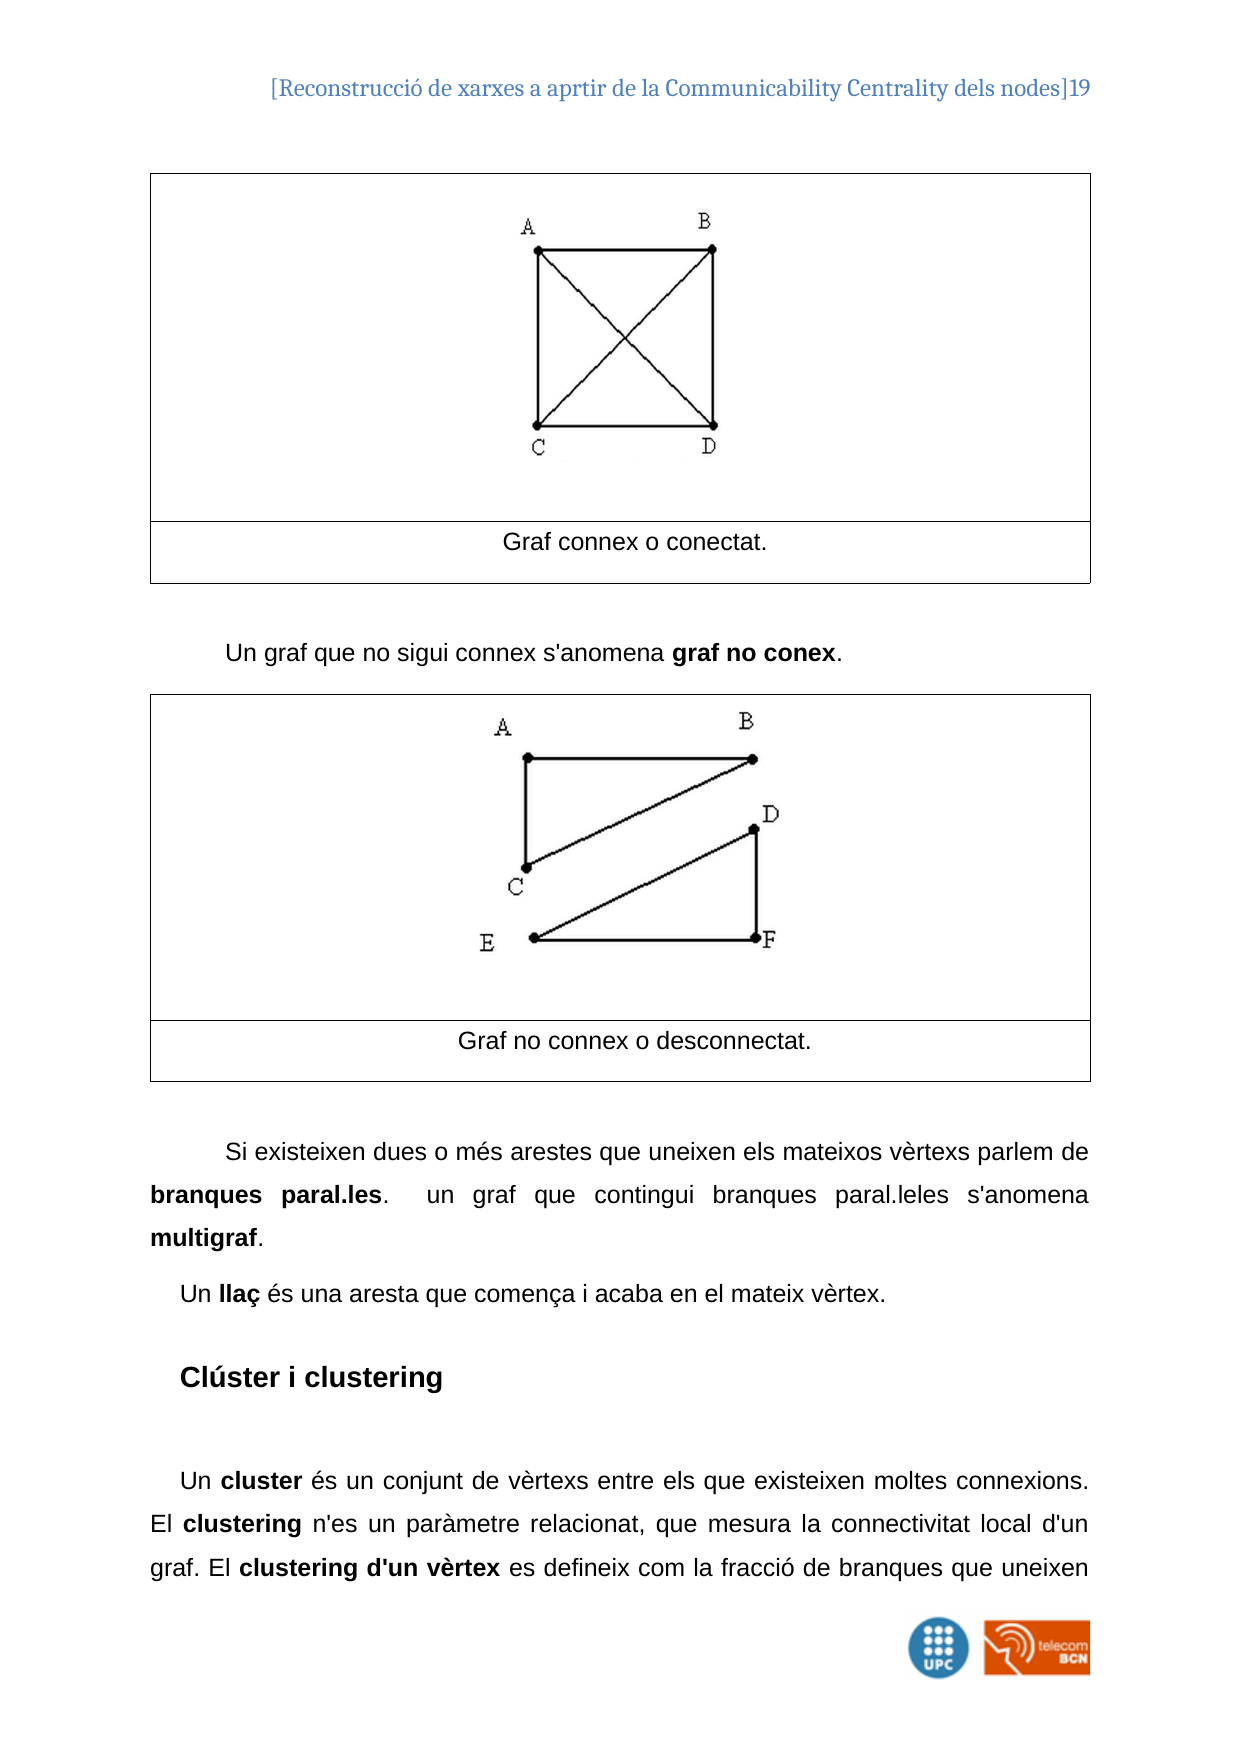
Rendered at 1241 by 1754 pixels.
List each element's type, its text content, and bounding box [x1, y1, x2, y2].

table_header [151, 174, 1090, 521]
table_cell Graf no connex o desconnectat. [151, 1021, 1090, 1081]
picture [451, 699, 790, 961]
picture [507, 178, 733, 462]
text Un llaç és una aresta que comença i acaba en el mateix vèrtex. [150, 1279, 1090, 1308]
text Si existeixen dues o més arestes que uneixen els mateixos vèrtexs parlem de branques paral.les. un graf que contingui branques paral.leles s'anomena multigraf. [150, 1137, 1090, 1252]
picture [904, 1614, 1091, 1681]
text Un graf que no sigui connex s'anomena graf no conex. [150, 638, 1090, 667]
subtitle Clúster i clustering [150, 1360, 1090, 1393]
table_cell Graf connex o conectat. [151, 522, 1090, 582]
text Un cluster és un conjunt de vèrtexs entre els que existeixen moltes connexions. El clustering n'es un paràmetre relacionat, que mesura la connectivitat local d'un graf. El clustering d'un vèrtex es defineix com la fracció de branques que uneixen [150, 1466, 1090, 1581]
table_header [151, 695, 1090, 699]
table_header [151, 700, 1090, 1020]
